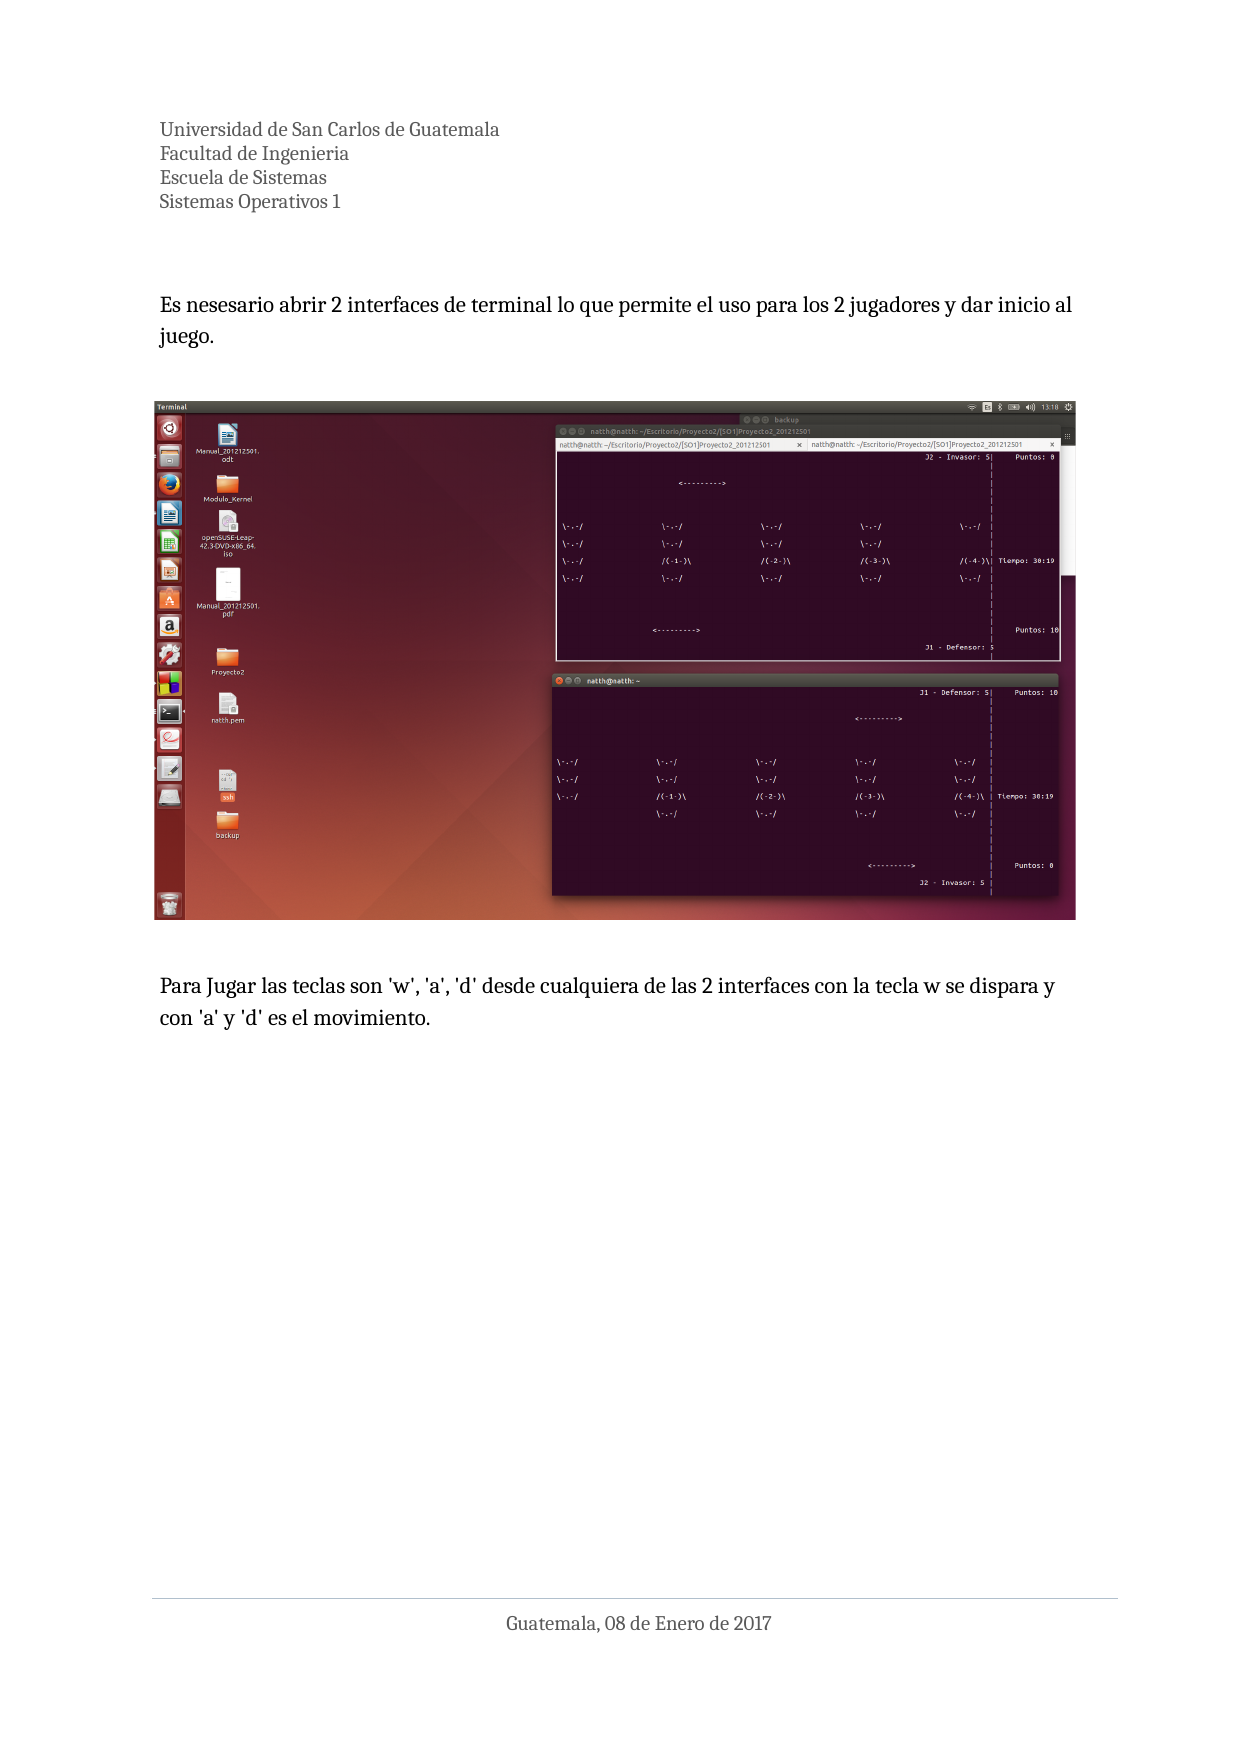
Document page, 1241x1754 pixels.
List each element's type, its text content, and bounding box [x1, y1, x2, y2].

list Para Jugar las teclas son 'w', 'a', 'd' desde cualquiera de las 2 interfaces con la tecla w se dispara y con 'a' y 'd' es el movimiento. [159, 973, 1081, 1031]
text Es nesesario abrir 2 interfaces de terminal lo que permite el uso para los 2 jugadores y dar inicio al juego. [159, 292, 1081, 349]
picture [154, 401, 1076, 920]
